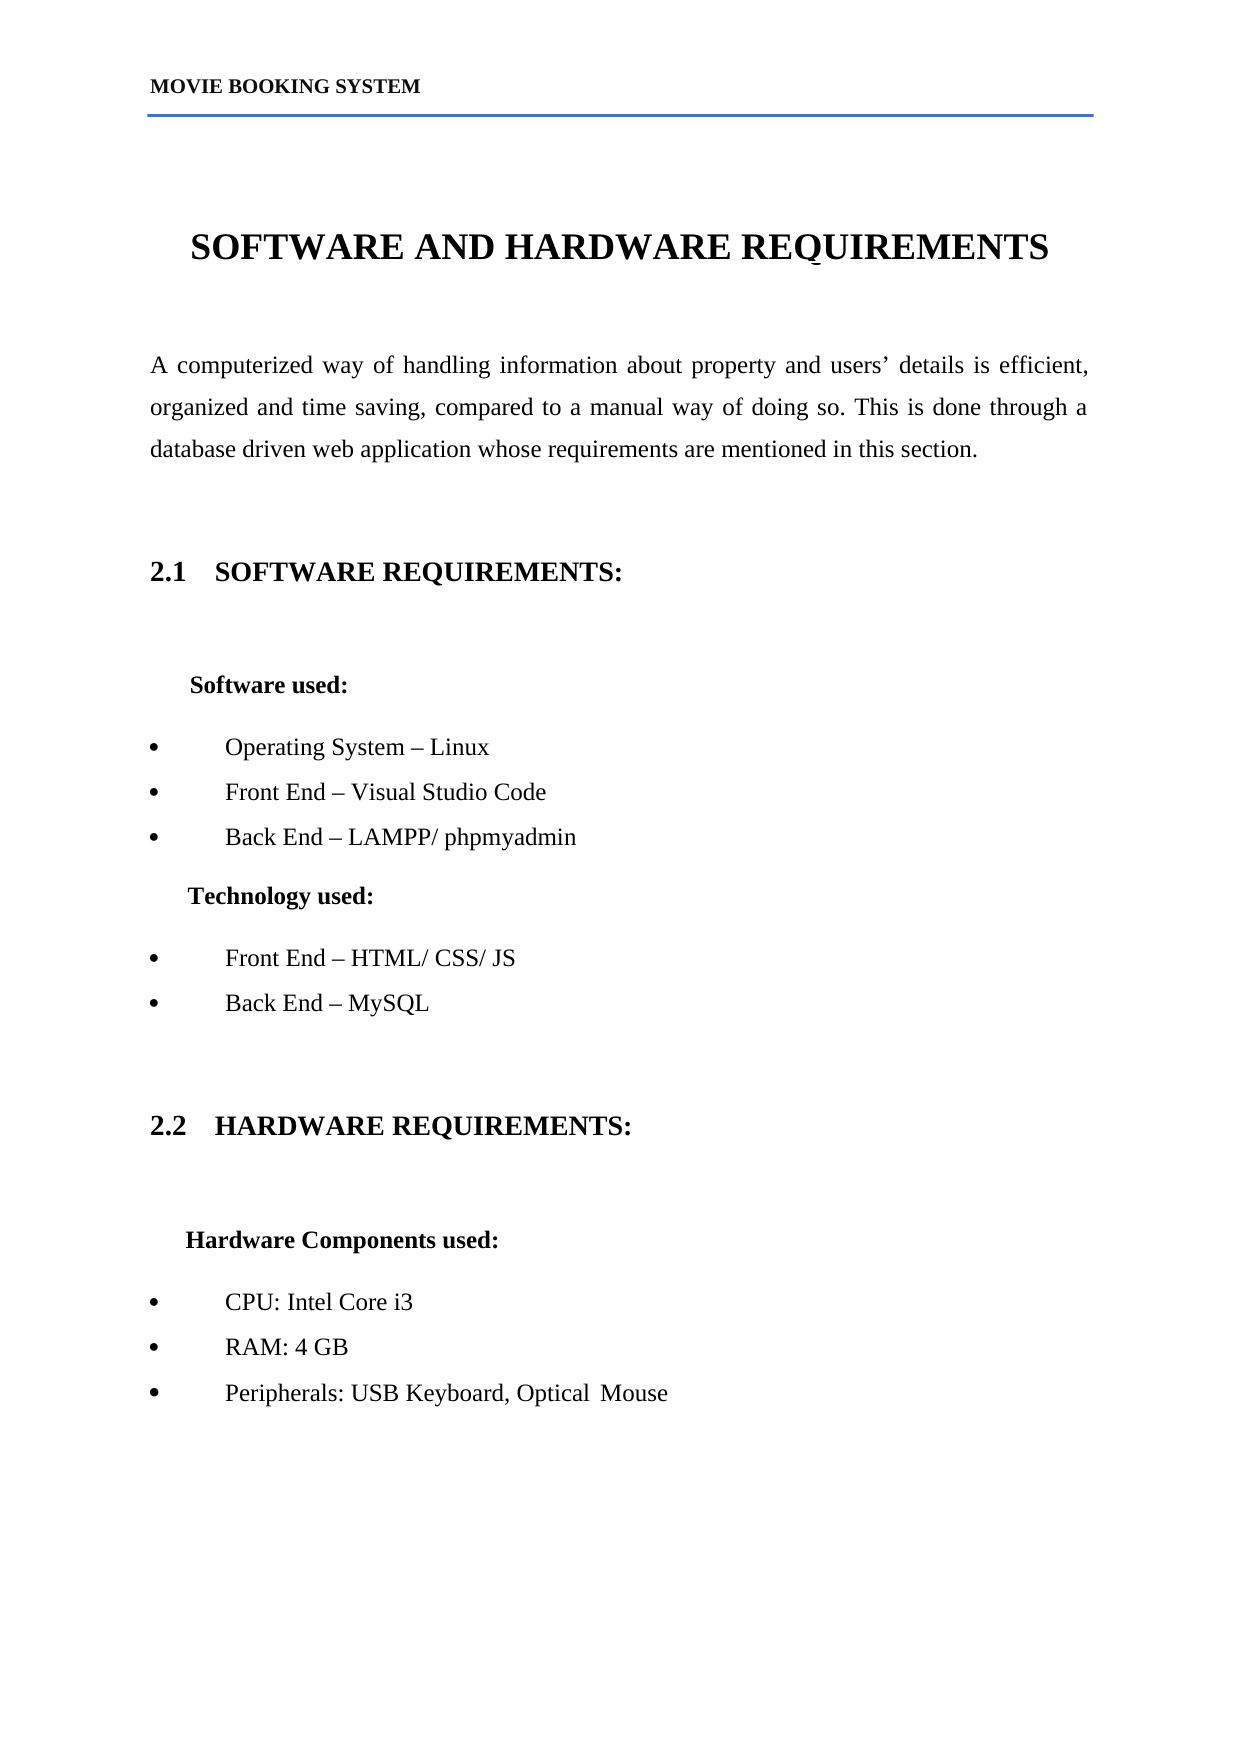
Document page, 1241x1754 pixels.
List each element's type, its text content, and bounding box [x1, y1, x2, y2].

list RAM: 4 GB [150, 1332, 1090, 1360]
text A computerized way of handling information about property and users’ details is efficient, organized and time saving, compared to a manual way of doing so. This is done through a database driven web application whose requirements are mentioned in this section. [150, 351, 1089, 463]
list CPU: Intel Core i3 [150, 1287, 1090, 1316]
list Front End – HTML/ CSS/ JS [150, 943, 1090, 972]
text Hardware Components used: [185, 1225, 1090, 1254]
text SOFTWARE AND HARDWARE REQUIREMENTS [150, 224, 1089, 267]
text Software used: [189, 671, 1090, 699]
list Back End – MySQL [150, 988, 1090, 1017]
text 2.1 SOFTWARE REQUIREMENTS: [150, 554, 1090, 587]
text 2.2 HARDWARE REQUIREMENTS: [150, 1108, 1090, 1142]
text Technology used: [187, 881, 1090, 910]
list Front End – Visual Studio Code [150, 777, 1090, 806]
list Peripherals: USB Keyboard, Optical Mouse [150, 1378, 1090, 1407]
list Operating System – Linux [150, 732, 1090, 761]
list Back End – LAMPP/ phpmyadmin [150, 822, 1090, 851]
